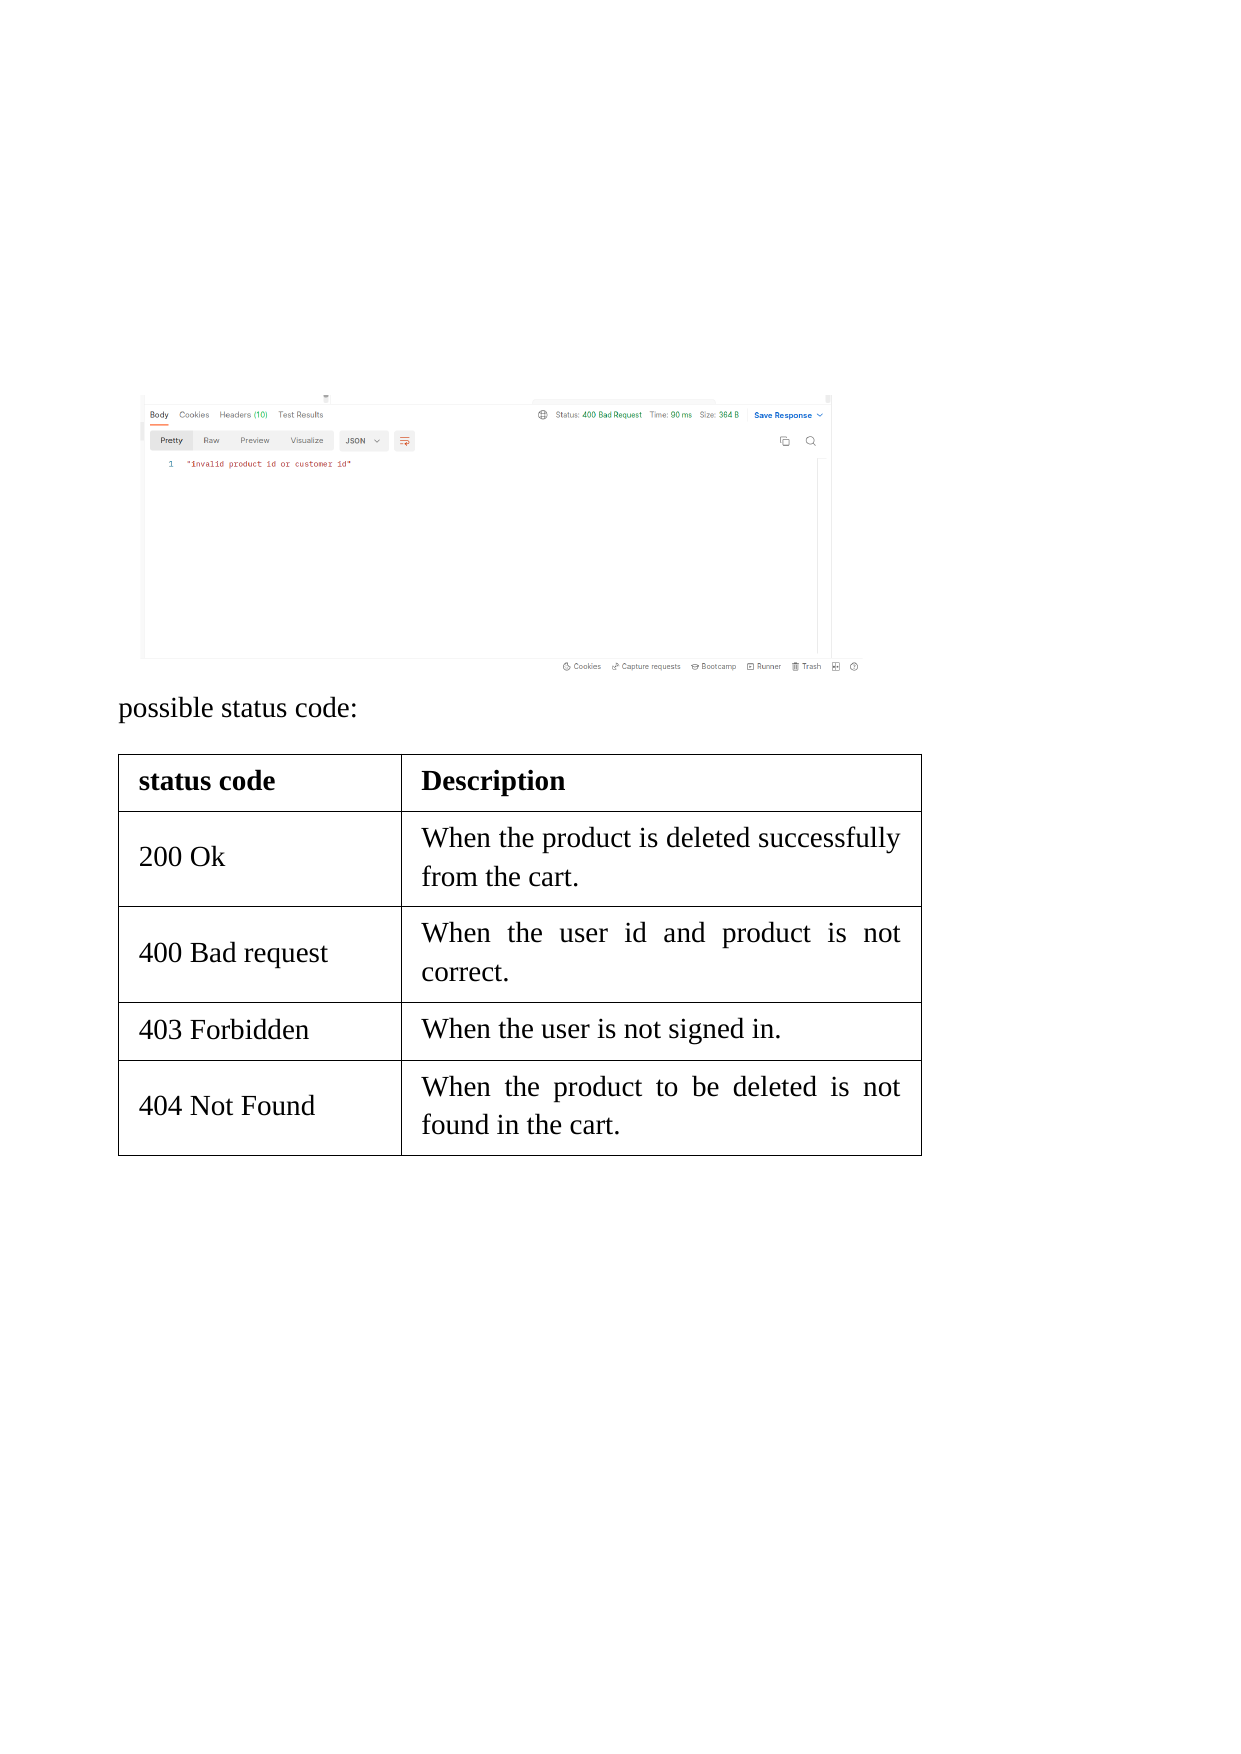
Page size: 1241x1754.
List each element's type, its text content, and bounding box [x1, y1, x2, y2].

table_cell 200 Ok [119, 812, 401, 906]
table_cell 404 Not Found [119, 1061, 401, 1155]
table_cell When the user id and product is not correct. [402, 907, 921, 1002]
table_cell 403 Forbidden [119, 1003, 401, 1059]
table_cell When the product to be deleted is not found in the cart. [402, 1061, 921, 1155]
table_cell When the user is not signed in. [402, 1003, 921, 1059]
text possible status code: [118, 690, 1122, 723]
table_header status code [119, 755, 401, 811]
table_header Description [402, 755, 921, 811]
table_cell When the product is deleted successfully from the cart. [402, 812, 921, 906]
table_cell 400 Bad request [119, 907, 401, 1002]
